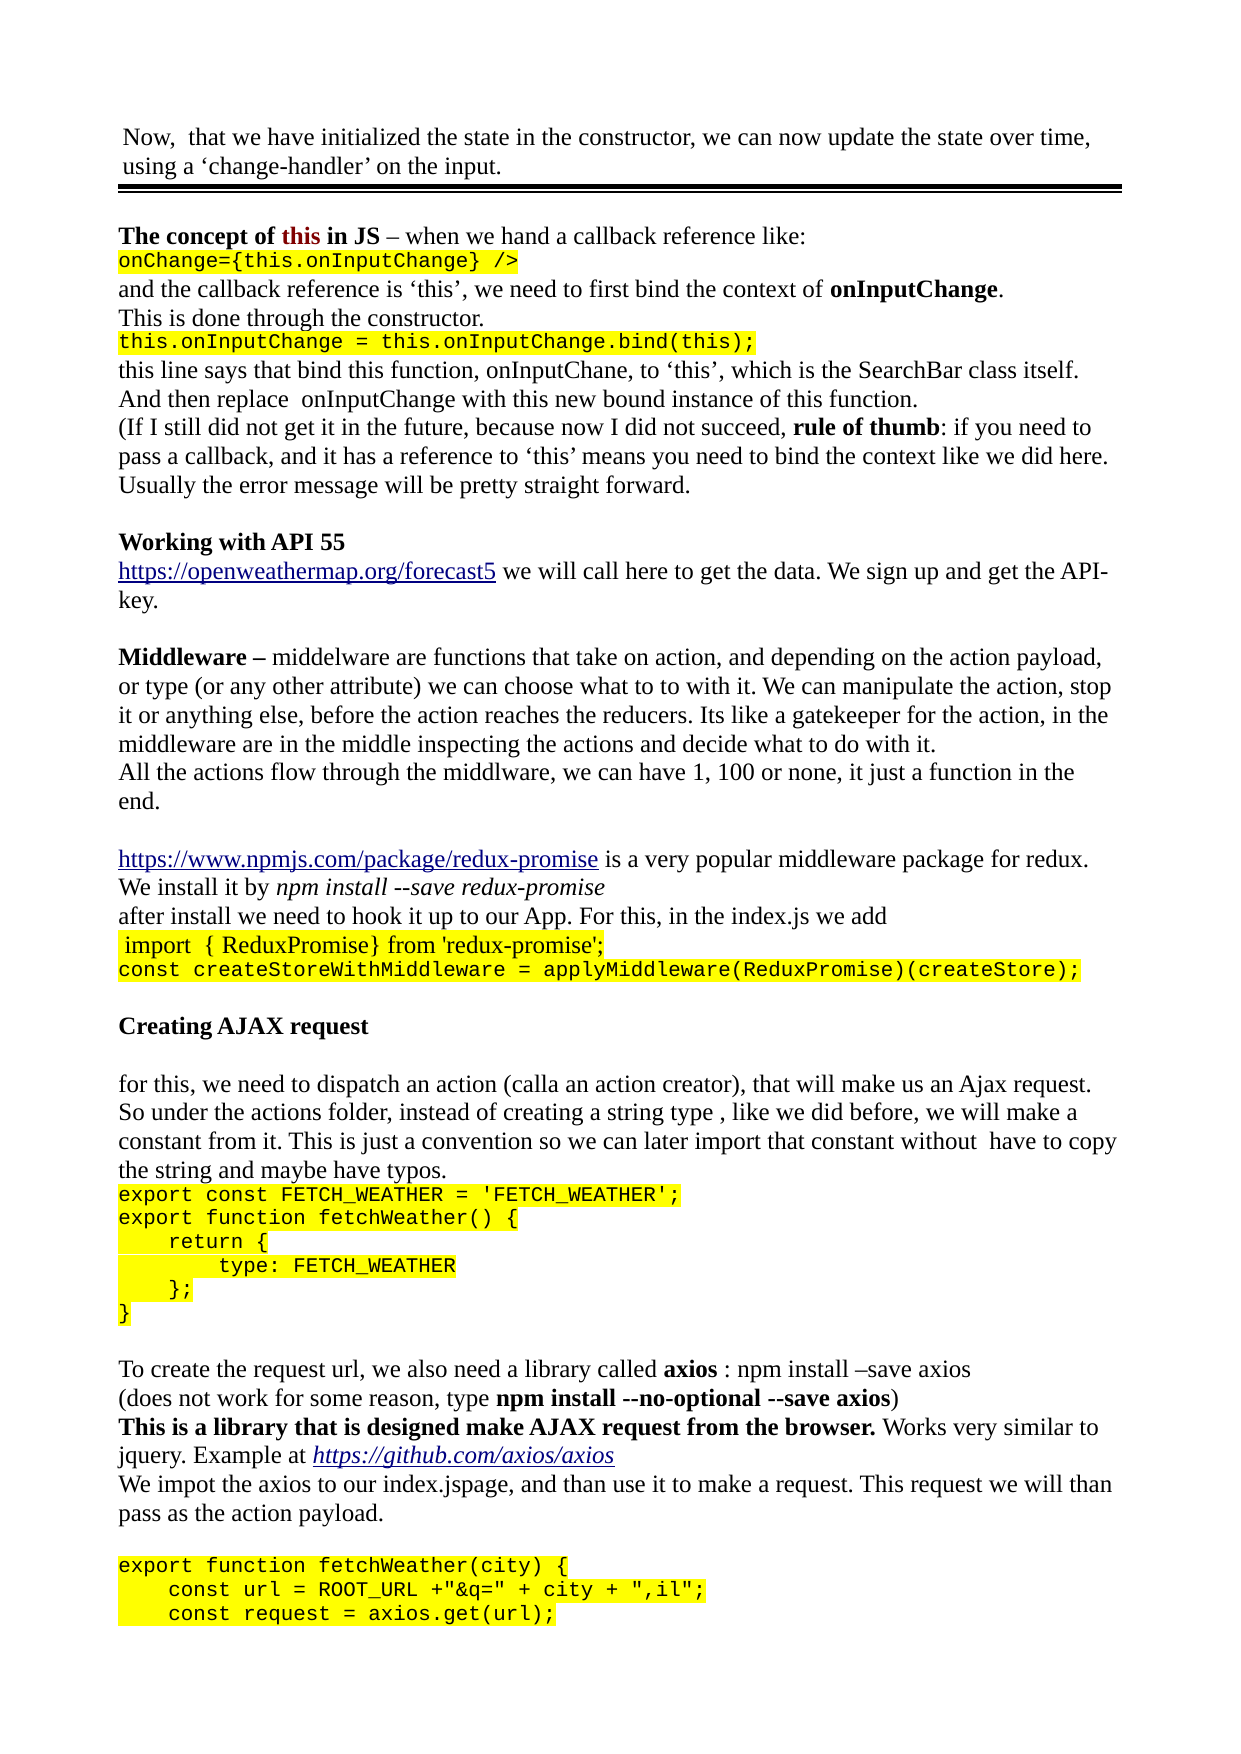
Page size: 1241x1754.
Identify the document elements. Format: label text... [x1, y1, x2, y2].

text https://openweathermap.org/forecast5 we will call here to get the data. We sign up and get the API-key. [118, 556, 1122, 614]
text We impot the axios to our index.jspage, and than use it to make a request. This request we will than pass as the action payload. [118, 1469, 1122, 1527]
text Working with API 55 [118, 527, 1122, 556]
text All the actions flow through the middlware, we can have 1, 100 or none, it just a function in the end. [118, 757, 1122, 815]
text return { [118, 1231, 1122, 1254]
text Now, that we have initialized the state in the constructor, we can now update the state over time, using a ‘change-handler’ on the input. [118, 118, 1122, 184]
text Middleware – middelware are functions that take on action, and depending on the action payload, or type (or any other attribute) we can choose what to to with it. We can manipulate the action, stop it or anything else, before the action reaches the reducers. Its like a gatekeeper for the action, in the middleware are in the middle inspecting the actions and decide what to do with it. [118, 642, 1122, 757]
text The concept of this in JS – when we hand a callback reference like: [118, 221, 1122, 250]
text https://www.npmjs.com/package/redux-promise is a very popular middleware package for redux. We install it by npm install --save redux-promise [118, 844, 1122, 901]
text (If I still did not get it in the future, because now I did not succeed, rule of thumb: if you need to pass a callback, and it has a reference to ‘this’ means you need to bind the context like we did here. Usually the error message will be pretty straight forward. [118, 412, 1122, 499]
text export function fetchWeather(city) { [118, 1556, 1122, 1579]
text import { ReduxPromise} from 'redux-promise'; [118, 930, 1122, 959]
text This is done through the constructor. [118, 303, 1122, 331]
text const request = axios.get(url); [118, 1603, 1122, 1626]
text and the callback reference is ‘this’, we need to first bind the context of onInputChange. [118, 274, 1122, 303]
text this line says that bind this function, onInputChane, to ‘this’, which is the SearchBar class itself. And then replace onInputChange with this new bound instance of this function. [118, 355, 1122, 412]
text const createStoreWithMiddleware = applyMiddleware(ReduxPromise)(createStore); [118, 959, 1122, 982]
text (does not work for some reason, type npm install --no-optional --save axios) [118, 1383, 1122, 1412]
text } [118, 1302, 1122, 1326]
text onChange={this.onInputChange} /> [118, 250, 1122, 274]
text after install we need to hook it up to our App. For this, in the index.js we add [118, 901, 1122, 930]
text }; [118, 1278, 1122, 1302]
text type: FETCH_WEATHER [118, 1254, 1122, 1278]
text for this, we need to dispatch an action (calla an action creator), that will make us an Ajax request. [118, 1069, 1122, 1097]
text So under the actions folder, instead of creating a string type , like we did before, we will make a constant from it. This is just a convention so we can later import that constant without have to copy the string and maybe have typos. [118, 1097, 1122, 1184]
text const url = ROOT_URL +"&q=" + city + ",il"; [118, 1579, 1122, 1603]
text export function fetchWeather() { [118, 1207, 1122, 1231]
text This is a library that is designed make AJAX request from the browser. Works very similar to jquery. Example at https://github.com/axios/axios [118, 1412, 1122, 1469]
text this.onInputChange = this.onInputChange.bind(this); [118, 331, 1122, 355]
text Creating AJAX request [118, 1011, 1122, 1040]
text To create the request url, we also need a library called axios : npm install –save axios [118, 1354, 1122, 1383]
text export const FETCH_WEATHER = 'FETCH_WEATHER'; [118, 1184, 1122, 1207]
